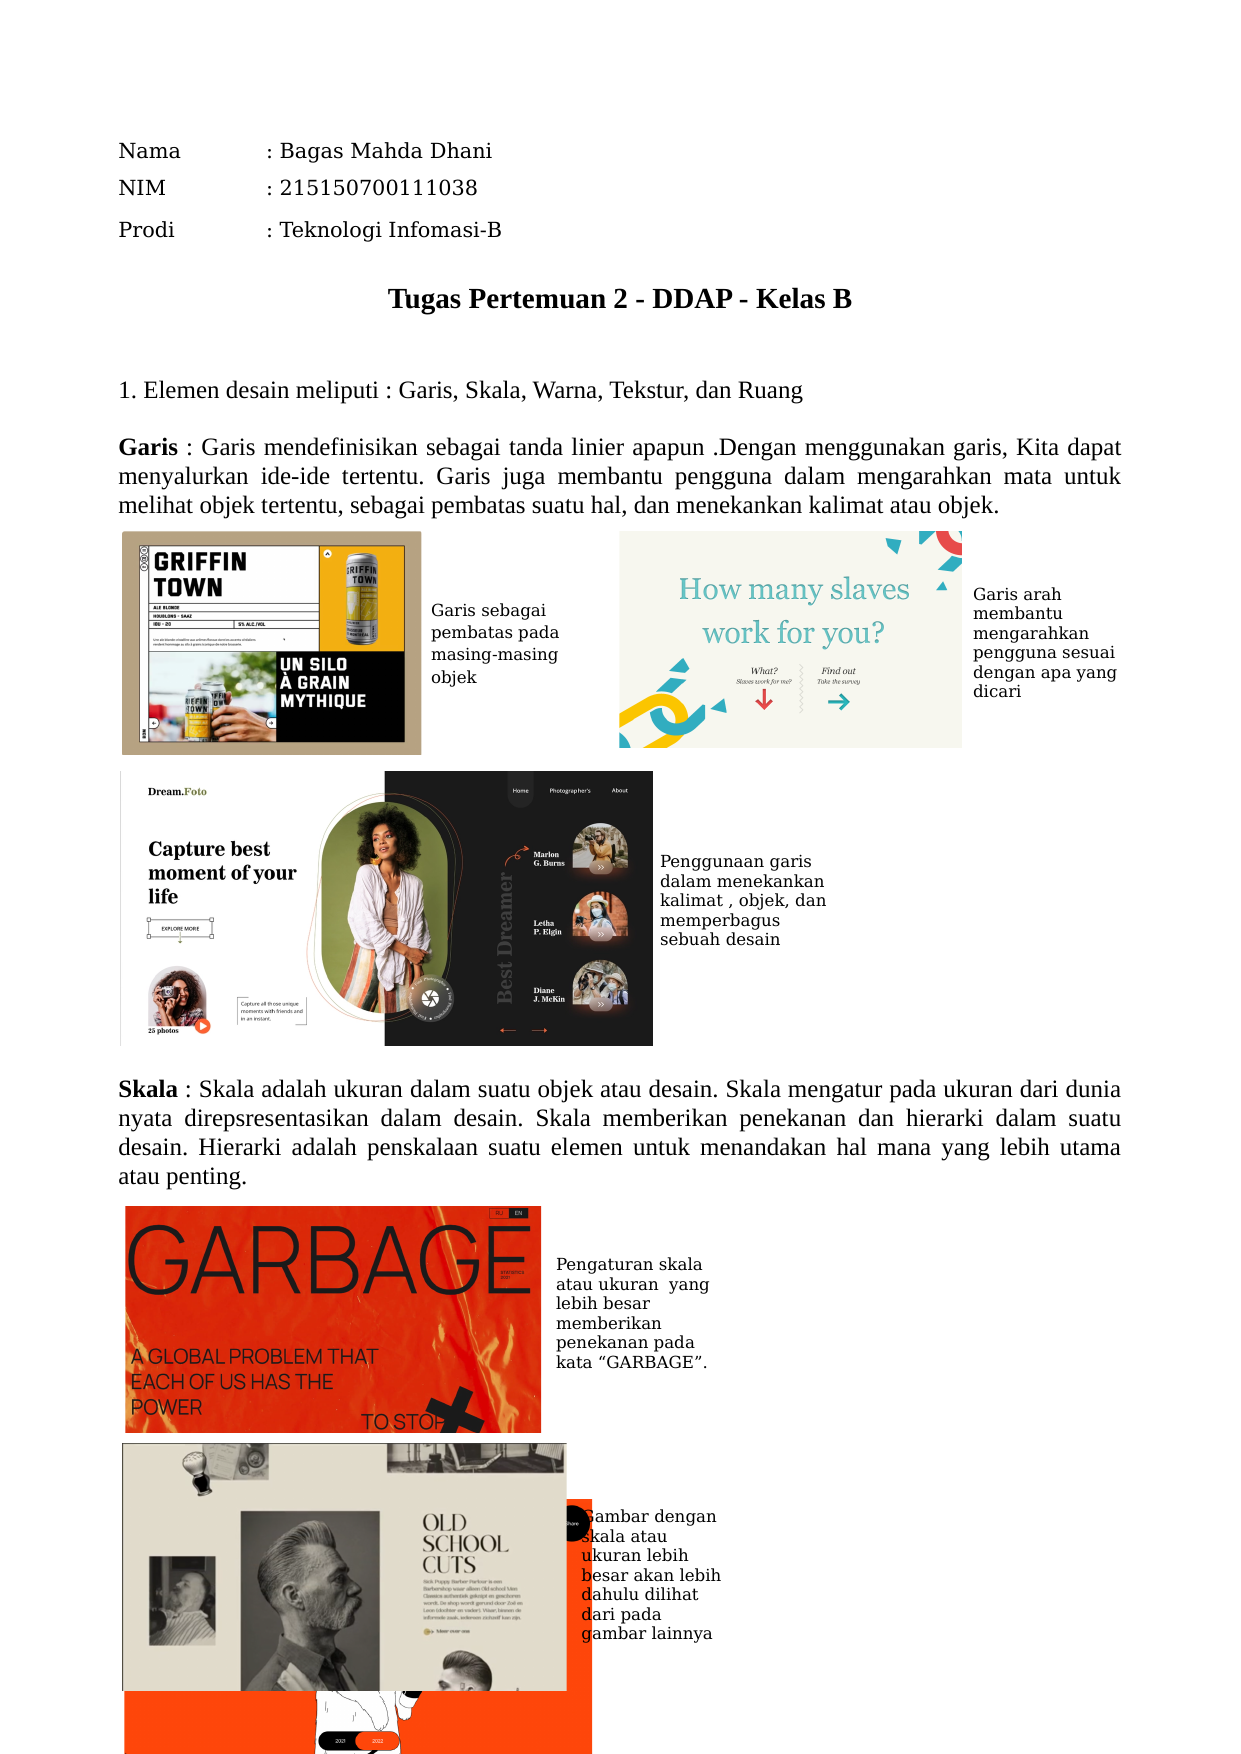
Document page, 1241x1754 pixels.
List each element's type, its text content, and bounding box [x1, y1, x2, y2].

text Garis : Garis mendefinisikan sebagai tanda linier apapun .Dengan menggunakan garis, Kita dapat menyalurkan ide-ide tertentu. Garis juga membantu pengguna dalam mengarahkan mata untuk melihat objek tertentu, sebagai pembatas suatu hal, dan menekankan kalimat atau objek. [118, 432, 1122, 519]
text NIM : 215150700111038 [118, 176, 1122, 200]
text 1. Elemen desain meliputi : Garis, Skala, Warna, Tekstur, dan Ruang [118, 375, 1122, 404]
text Skala : Skala adalah ukuran dalam suatu objek atau desain. Skala mengatur pada ukuran dari dunia nyata direpsresentasikan dalam desain. Skala memberikan penekanan dan hierarki dalam suatu desain. Hierarki adalah penskalaan suatu elemen untuk menandakan hal mana yang lebih utama atau penting. [118, 1074, 1122, 1189]
text Prodi : Teknologi Infomasi-B [118, 218, 1122, 242]
picture [125, 1206, 542, 1433]
picture [666, 531, 910, 748]
subtitle Nama : Bagas Mahda Dhani [118, 139, 1122, 163]
picture [120, 771, 653, 1046]
subtitle Tugas Pertemuan 2 - DDAP - Kelas B [118, 281, 1122, 315]
picture [122, 1443, 593, 1754]
picture [121, 530, 422, 755]
